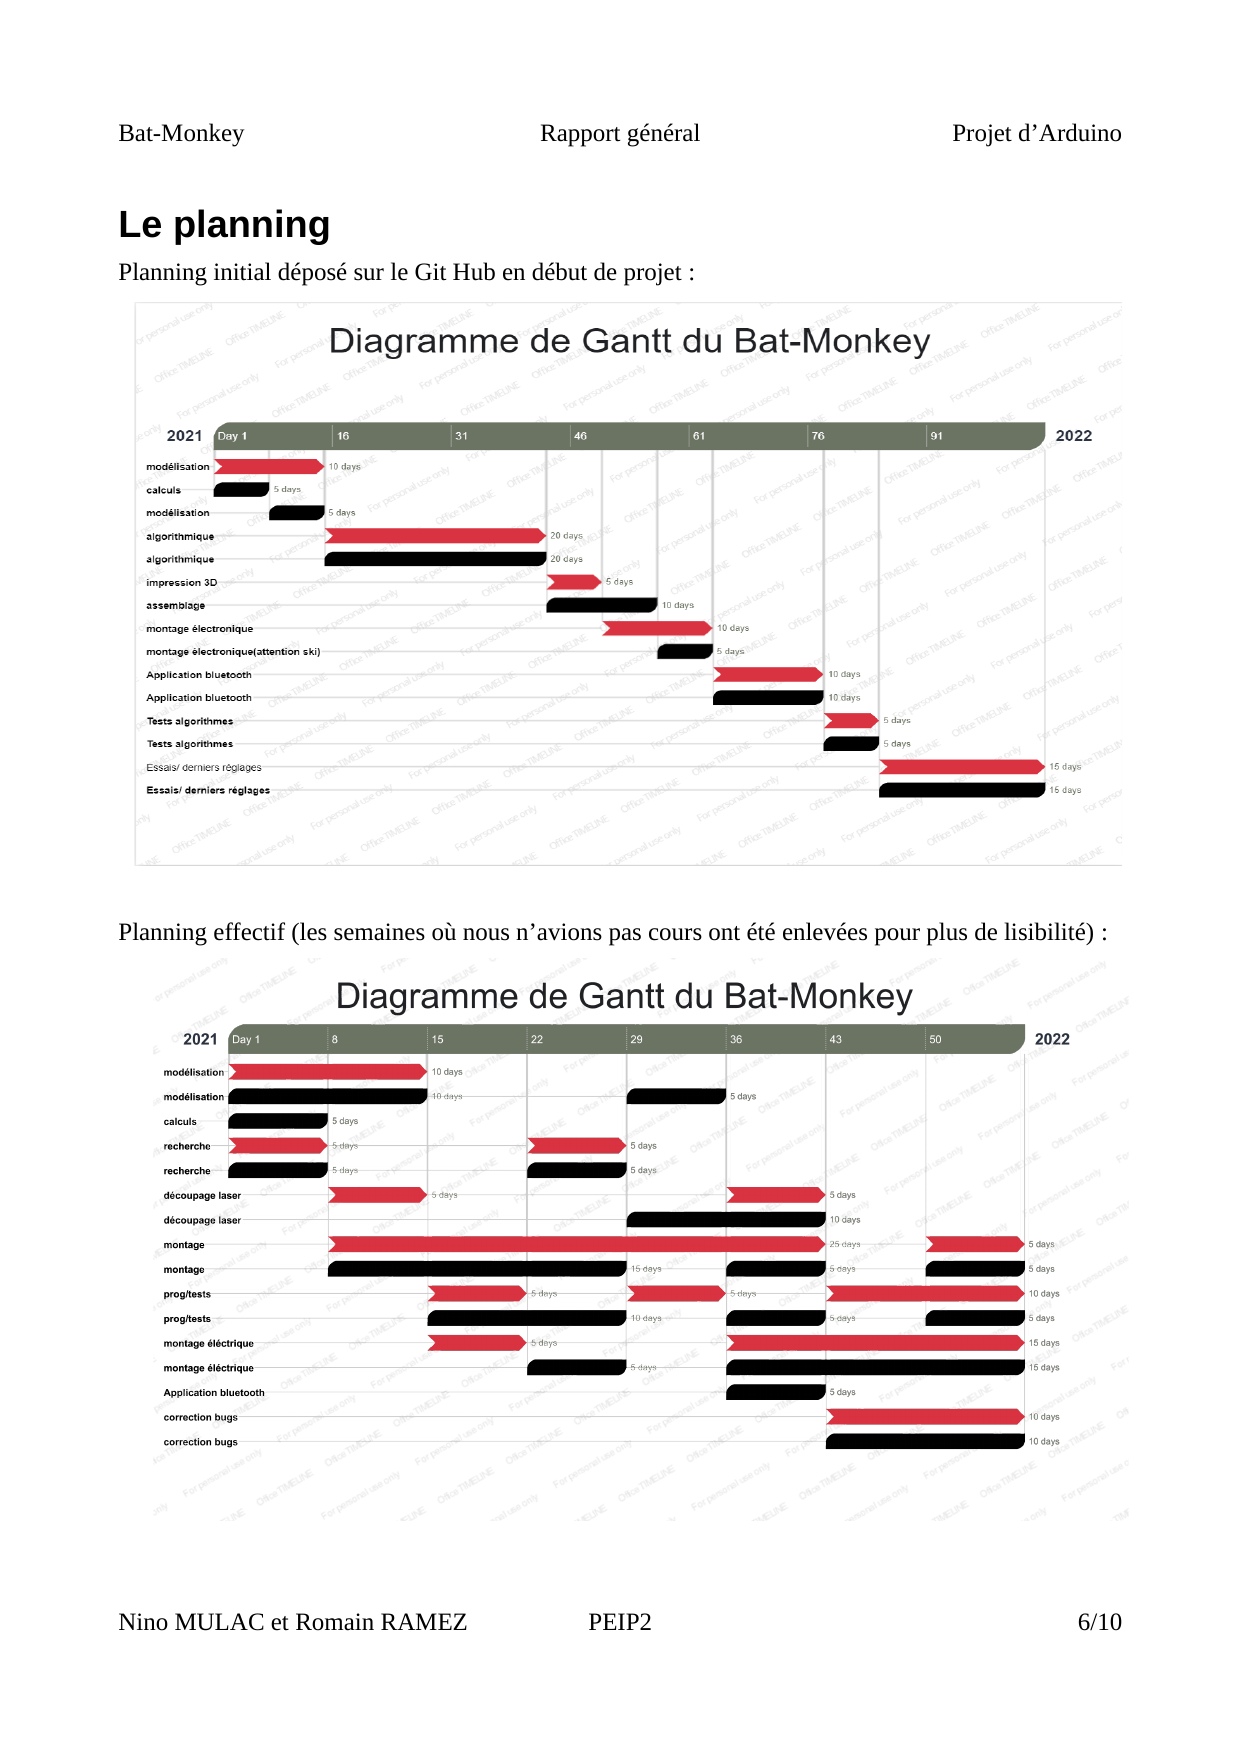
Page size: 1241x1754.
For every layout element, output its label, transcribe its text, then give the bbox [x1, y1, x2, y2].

picture [134, 302, 1123, 866]
text Planning effectif (les semaines où nous n’avions pas cours ont été enlevées pour plus de lisibilité) : [118, 917, 1122, 946]
subtitle Le planning [118, 201, 1122, 245]
picture [124, 958, 1129, 1521]
text Planning initial déposé sur le Git Hub en début de projet : [118, 257, 1122, 286]
